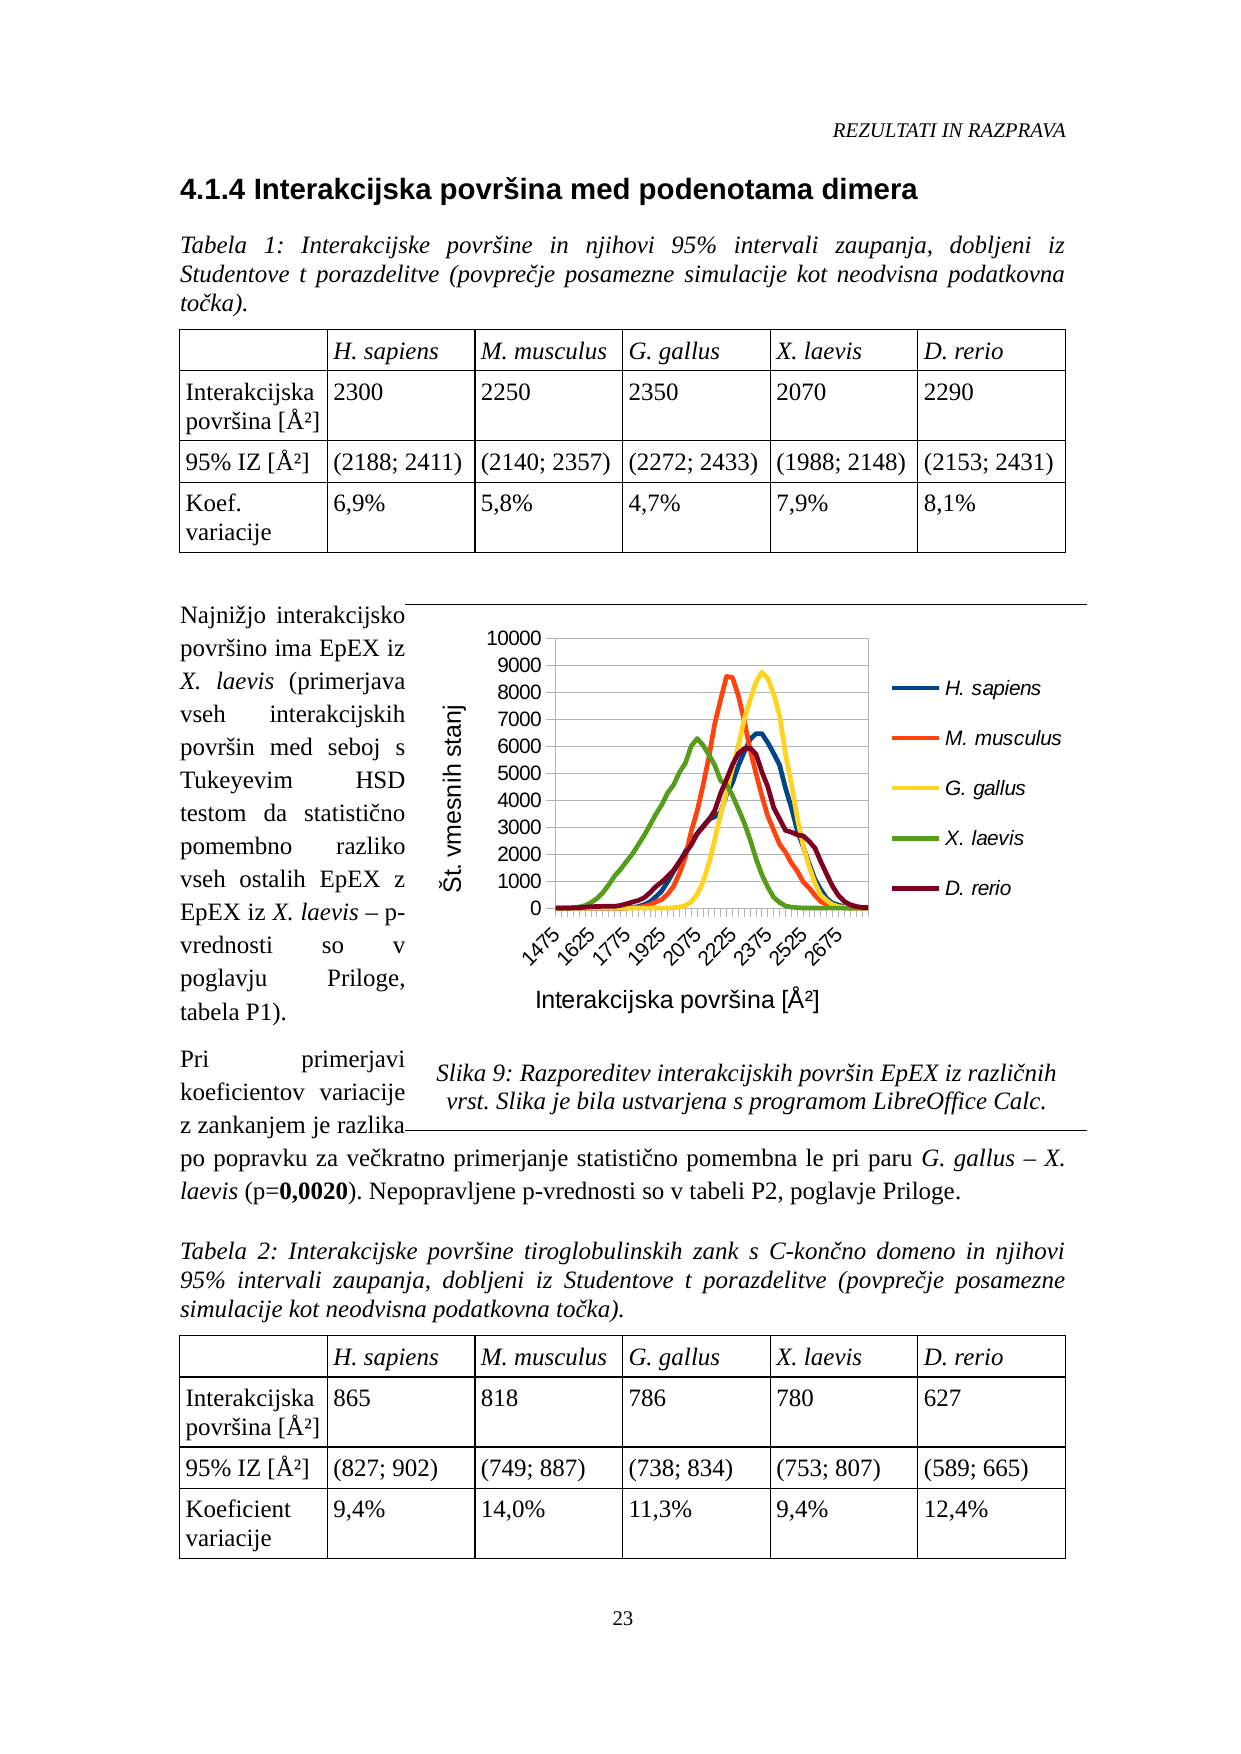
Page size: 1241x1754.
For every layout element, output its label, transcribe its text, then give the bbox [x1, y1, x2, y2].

table_cell 2350 [623, 371, 770, 440]
table_cell 865 [328, 1378, 474, 1446]
table_cell (2188; 2411) [328, 441, 474, 482]
table_header M. musculus [476, 1336, 622, 1376]
table_header D. rerio [918, 1336, 1065, 1376]
table_header X. laevis [771, 330, 917, 370]
text Tabela 1: Interakcijske površine in njihovi 95% intervali zaupanja, dobljeni iz Studentove t porazdelitve (povprečje posamezne simulacije kot neodvisna podatkovna točka). [180, 230, 1066, 317]
table_header [180, 1336, 327, 1376]
table_cell 95% IZ [Å²] [180, 1448, 327, 1488]
subtitle Interakcijska površina med podenotama dimera [180, 172, 1066, 205]
table_cell 786 [623, 1378, 770, 1446]
table_cell (749; 887) [476, 1448, 622, 1488]
table_cell (2153; 2431) [918, 441, 1065, 482]
table_header M. musculus [476, 330, 622, 370]
table_cell 14,0% [476, 1489, 622, 1558]
table_cell (2140; 2357) [476, 441, 622, 482]
table_cell Koef. variacije [180, 483, 327, 552]
table_cell 12,4% [918, 1489, 1065, 1558]
table_cell Interakcijska površina [Å²] [180, 371, 327, 440]
table_cell Interakcijska površina [Å²] [180, 1378, 327, 1446]
table_cell (589; 665) [918, 1448, 1065, 1488]
table_cell 9,4% [328, 1489, 474, 1558]
text Slika 9: Razporeditev interakcijskih površin EpEX iz različnih vrst. Slika je bila ustvarjena s programom LibreOffice Calc. [414, 1058, 1078, 1115]
table_cell Koeficient variacije [180, 1489, 327, 1558]
table_header H. sapiens [328, 1336, 474, 1376]
table_cell (827; 902) [328, 1448, 474, 1488]
table_cell (1988; 2148) [771, 441, 917, 482]
table_cell 9,4% [771, 1489, 917, 1558]
table_header [180, 330, 327, 370]
table_cell 5,8% [476, 483, 622, 552]
table_cell 95% IZ [Å²] [180, 441, 327, 482]
table_cell 627 [918, 1378, 1065, 1446]
table_cell (2272; 2433) [623, 441, 770, 482]
table_cell 780 [771, 1378, 917, 1446]
text Pri primerjavi koeficientov variacije z zankanjem je razlika po popravku za večkratno primerjanje statistično pomembna le pri paru G. gallus – X. laevis (p=0,0020). Nepopravljene p-vrednosti so v tabeli P2, poglavje Priloge. [180, 1044, 1066, 1205]
table_header G. gallus [623, 330, 770, 370]
table_cell 4,7% [623, 483, 770, 552]
table_cell 2300 [328, 371, 474, 440]
table_cell 2070 [771, 371, 917, 440]
table_cell 8,1% [918, 483, 1065, 552]
table_header H. sapiens [328, 330, 474, 370]
table_header X. laevis [771, 1336, 917, 1376]
table_cell 2290 [918, 371, 1065, 440]
table_cell 6,9% [328, 483, 474, 552]
table_header D. rerio [918, 330, 1065, 370]
text Najnižjo interakcijsko površino ima EpEX iz X. laevis (primerjava vseh interakcijskih površin med seboj s Tukeyevim HSD testom da statistično pomembno razliko vseh ostalih EpEX z EpEX iz X. laevis – p-vrednosti so v poglavju Priloge, tabela P1). [180, 600, 1087, 1130]
table_cell 2250 [476, 371, 622, 440]
table_cell (738; 834) [623, 1448, 770, 1488]
table_cell (753; 807) [771, 1448, 917, 1488]
table_cell 818 [476, 1378, 622, 1446]
table_header G. gallus [623, 1336, 770, 1376]
text Tabela 2: Interakcijske površine tiroglobulinskih zank s C-končno domeno in njihovi 95% intervali zaupanja, dobljeni iz Studentove t porazdelitve (povprečje posamezne simulacije kot neodvisna podatkovna točka). [180, 1236, 1066, 1323]
table_cell 7,9% [771, 483, 917, 552]
table_cell 11,3% [623, 1489, 770, 1558]
